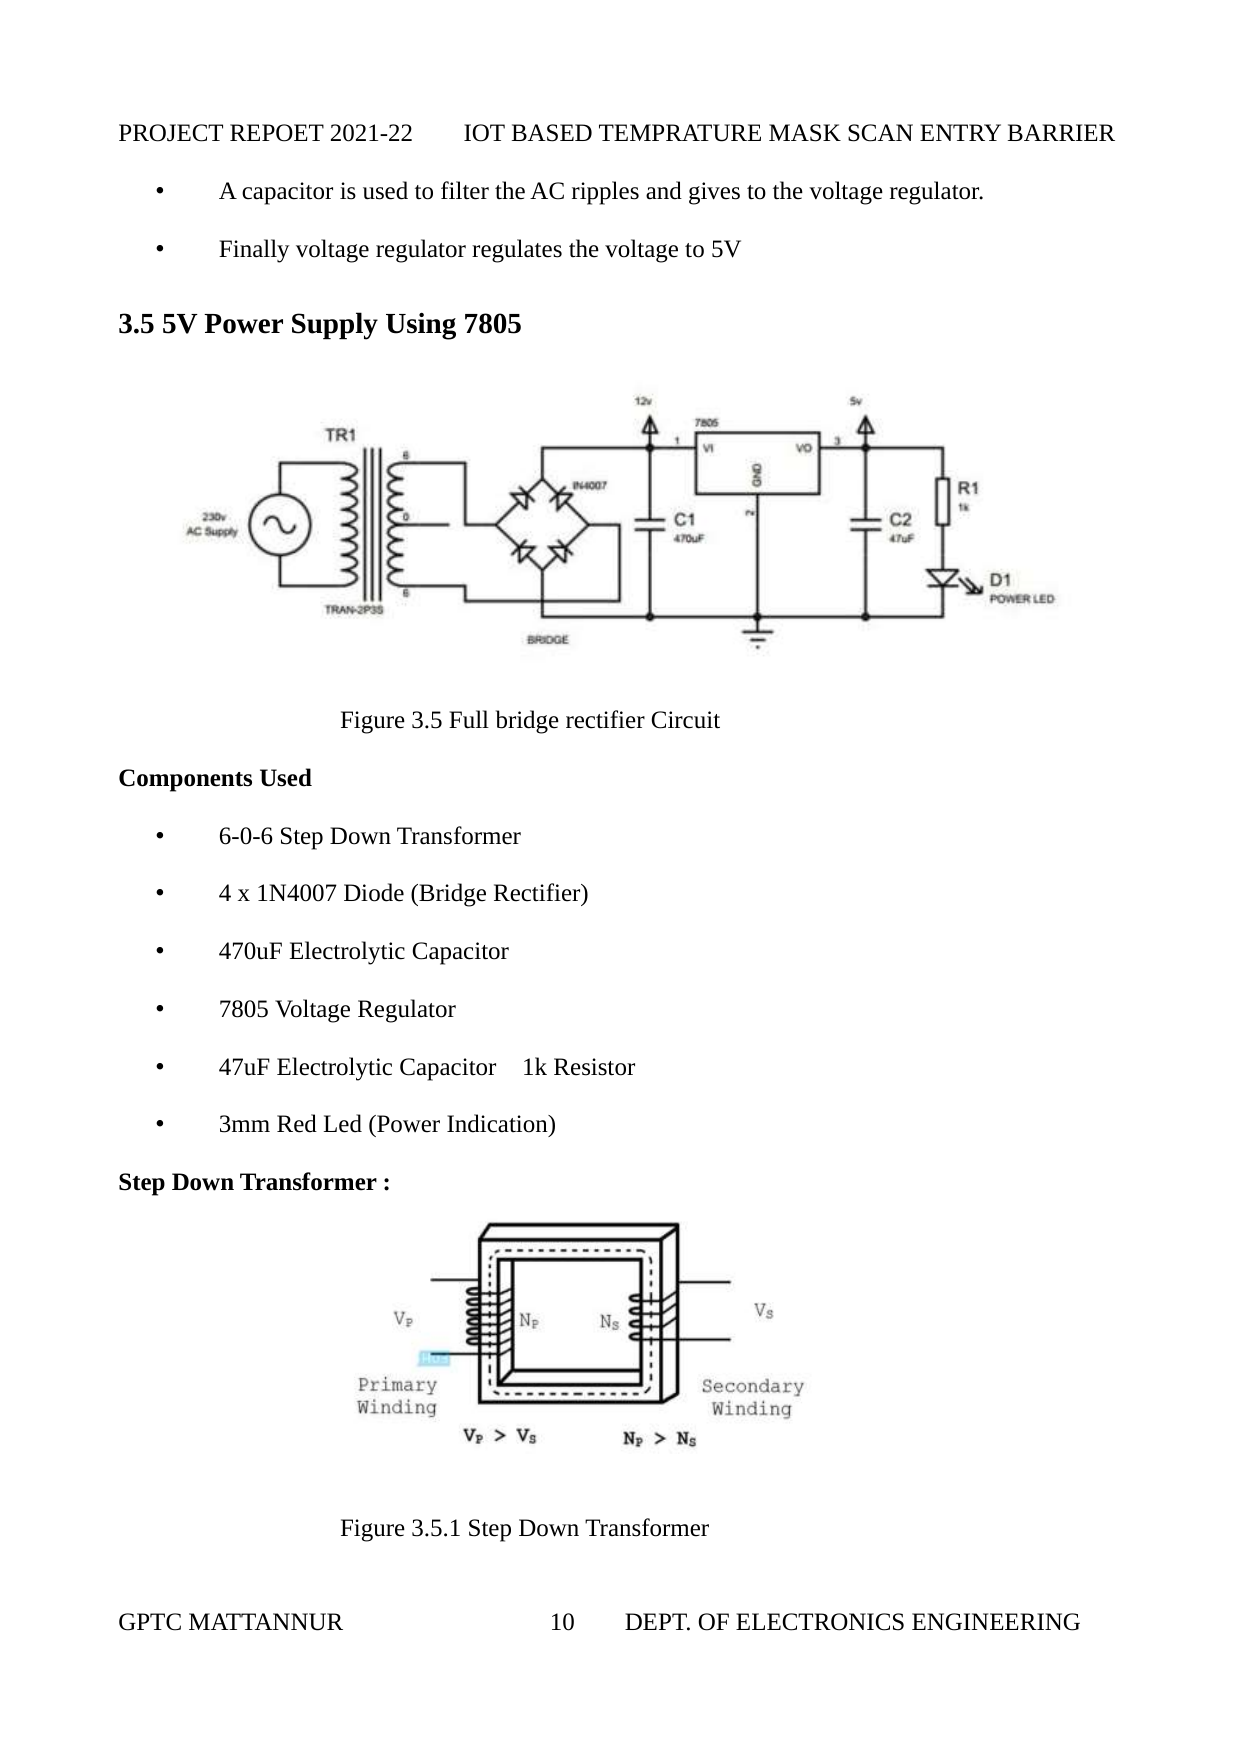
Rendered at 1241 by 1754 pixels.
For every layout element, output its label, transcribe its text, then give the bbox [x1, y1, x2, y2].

list  4 x 1N4007 Diode (Bridge Rectifier) [156, 878, 1122, 907]
list  47uF Electrolytic Capacitor 1k Resistor [156, 1052, 1122, 1080]
text Figure 3.5.1 Step Down Transformer [118, 1513, 1122, 1542]
list  6-0-6 Step Down Transformer [156, 821, 1122, 849]
text Components Used [118, 763, 1122, 792]
subtitle 3.5 5V Power Supply Using 7805 [118, 306, 1122, 340]
picture [317, 1214, 828, 1488]
list  3mm Red Led (Power Indication) [156, 1109, 1122, 1138]
text Figure 3.5 Full bridge rectifier Circuit [118, 369, 1122, 734]
list  Finally voltage regulator regulates the voltage to 5V [156, 234, 1122, 263]
list  7805 Voltage Regulator [156, 994, 1122, 1023]
text Step Down Transformer : [118, 1167, 1122, 1196]
picture [133, 369, 1107, 691]
list  470uF Electrolytic Capacitor [156, 936, 1122, 965]
list  A capacitor is used to filter the AC ripples and gives to the voltage regulator. [156, 176, 1122, 205]
